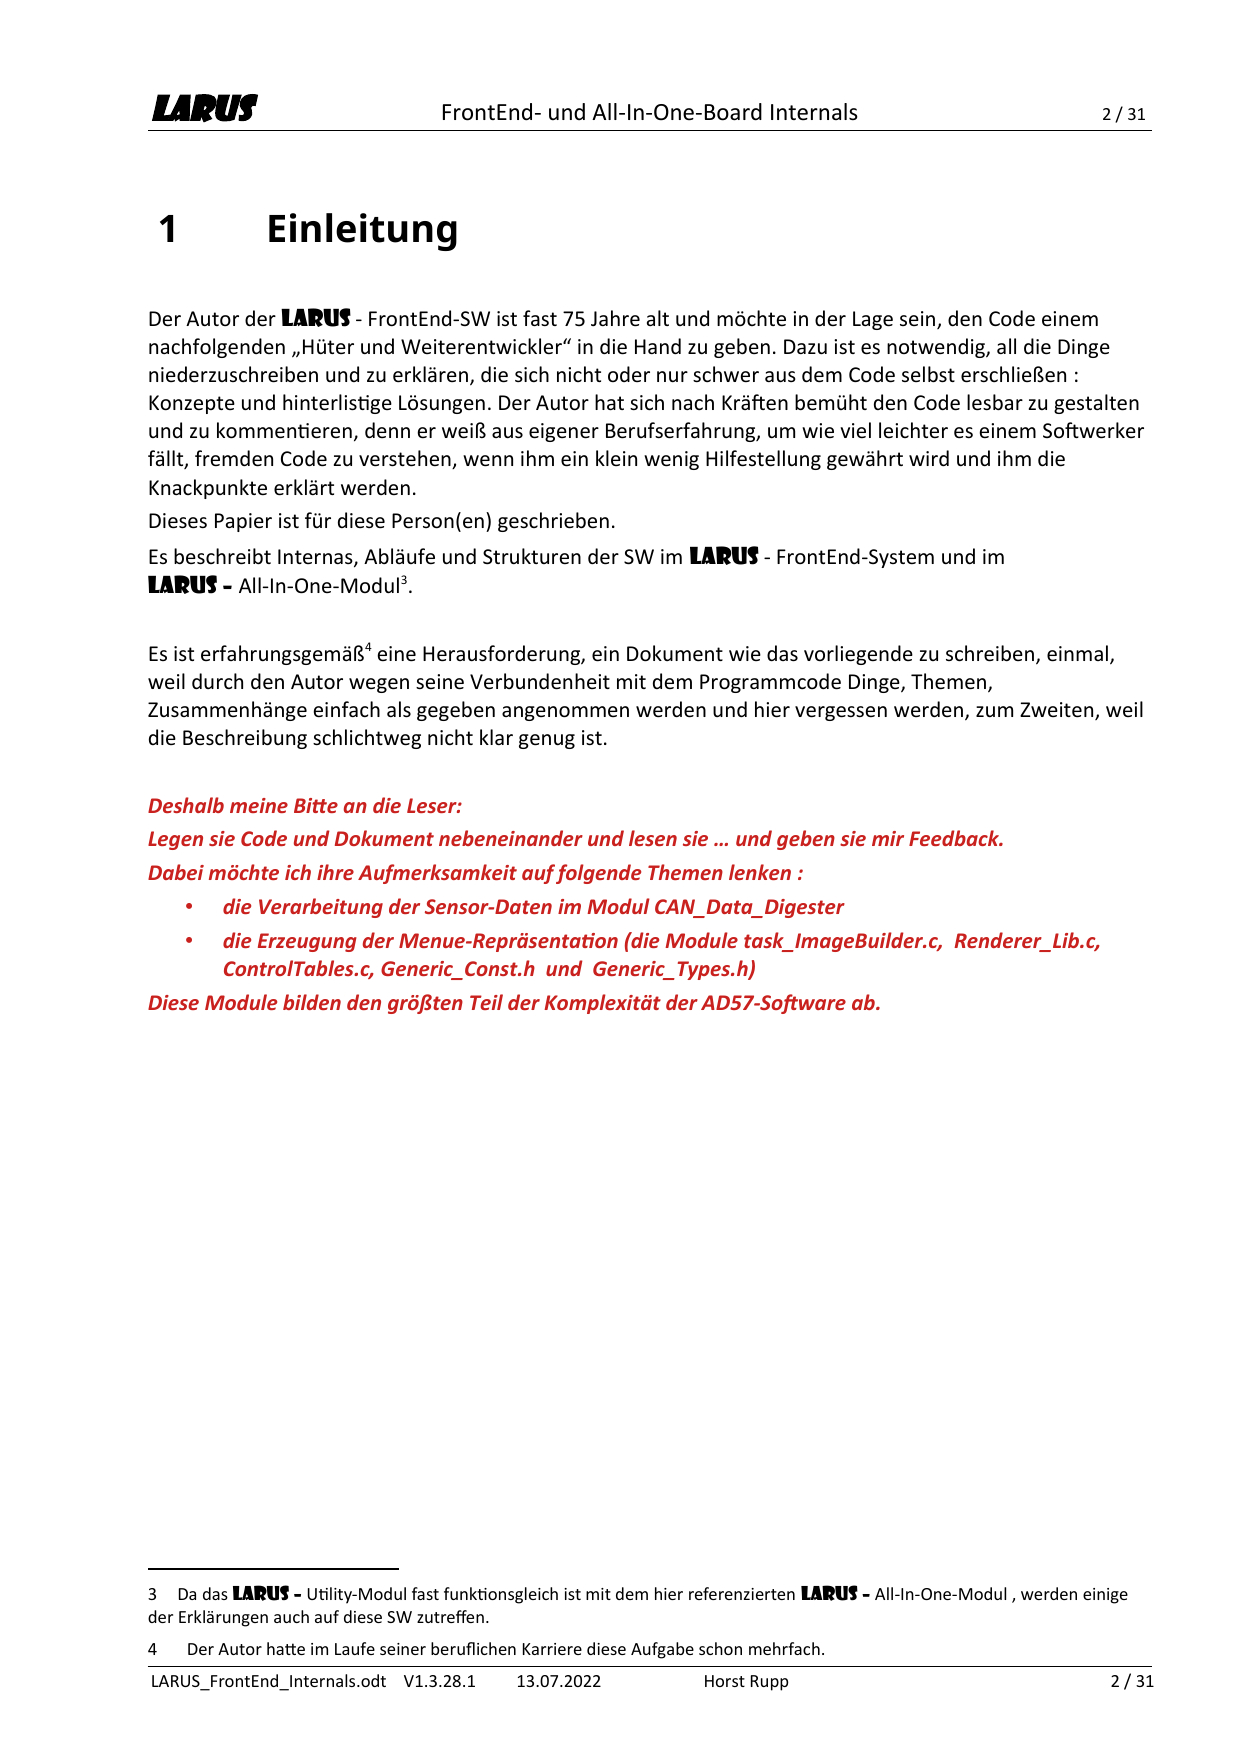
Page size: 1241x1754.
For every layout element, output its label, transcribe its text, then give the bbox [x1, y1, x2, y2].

text Dieses Papier ist für diese Person(en) geschrieben. [148, 506, 1152, 534]
subtitle Einleitung [148, 173, 1128, 254]
text Da das LARUS – Utility-Modul fast funktionsgleich ist mit dem hier referenzierten LARUS – All-In-One-Modul , werden einige der Erklärungen auch auf diese SW zutreffen. [148, 1581, 1152, 1628]
text Es ist erfahrungsgemäß eine Herausforderung, ein Dokument wie das vorliegende zu schreiben, einmal, weil durch den Autor wegen seine Verbundenheit mit dem Programmcode Dinge, Themen, Zusammenhänge einfach als gegeben angenommen werden und hier vergessen werden, zum Zweiten, weil die Beschreibung schlichtweg nicht klar genug ist. [148, 639, 1152, 751]
text Diese Module bilden den größten Teil der Komplexität der AD57-Software ab. [148, 988, 1152, 1016]
text Es beschreibt Internas, Abläufe und Strukturen der SW im LARUS - FrontEnd-System und im LARUS – All-In-One-Modul. [148, 540, 1152, 599]
list die Verarbeitung der Sensor-Daten im Modul CAN_Data_Digester [185, 892, 1152, 920]
text Deshalb meine Bitte an die Leser: [148, 791, 1152, 819]
text Der Autor der LARUS - FrontEnd-SW ist fast 75 Jahre alt und möchte in der Lage sein, den Code einem nachfolgenden „Hüter und Weiterentwickler“ in die Hand zu geben. Dazu ist es notwendig, all die Dinge niederzuschreiben und zu erklären, die sich nicht oder nur schwer aus dem Code selbst erschließen : Konzepte und hinterlistige Lösungen. Der Autor hat sich nach Kräften bemüht den Code lesbar zu gestalten und zu kommentieren, denn er weiß aus eigener Berufserfahrung, um wie viel leichter es einem Softwerker fällt, fremden Code zu verstehen, wenn ihm ein klein wenig Hilfestellung gewährt wird und ihm die Knackpunkte erklärt werden. [148, 303, 1152, 501]
text Der Autor hatte im Laufe seiner beruflichen Karriere diese Aufgabe schon mehrfach. [148, 1637, 1152, 1660]
list die Erzeugung der Menue-Repräsentation (die Module task_ImageBuilder.c, Renderer_Lib.c, ControlTables.c, Generic_Const.h und Generic_Types.h) [185, 926, 1152, 982]
text Legen sie Code und Dokument nebeneinander und lesen sie … und geben sie mir Feedback. [148, 824, 1152, 853]
text Dabei möchte ich ihre Aufmerksamkeit auf folgende Themen lenken : [148, 858, 1152, 886]
